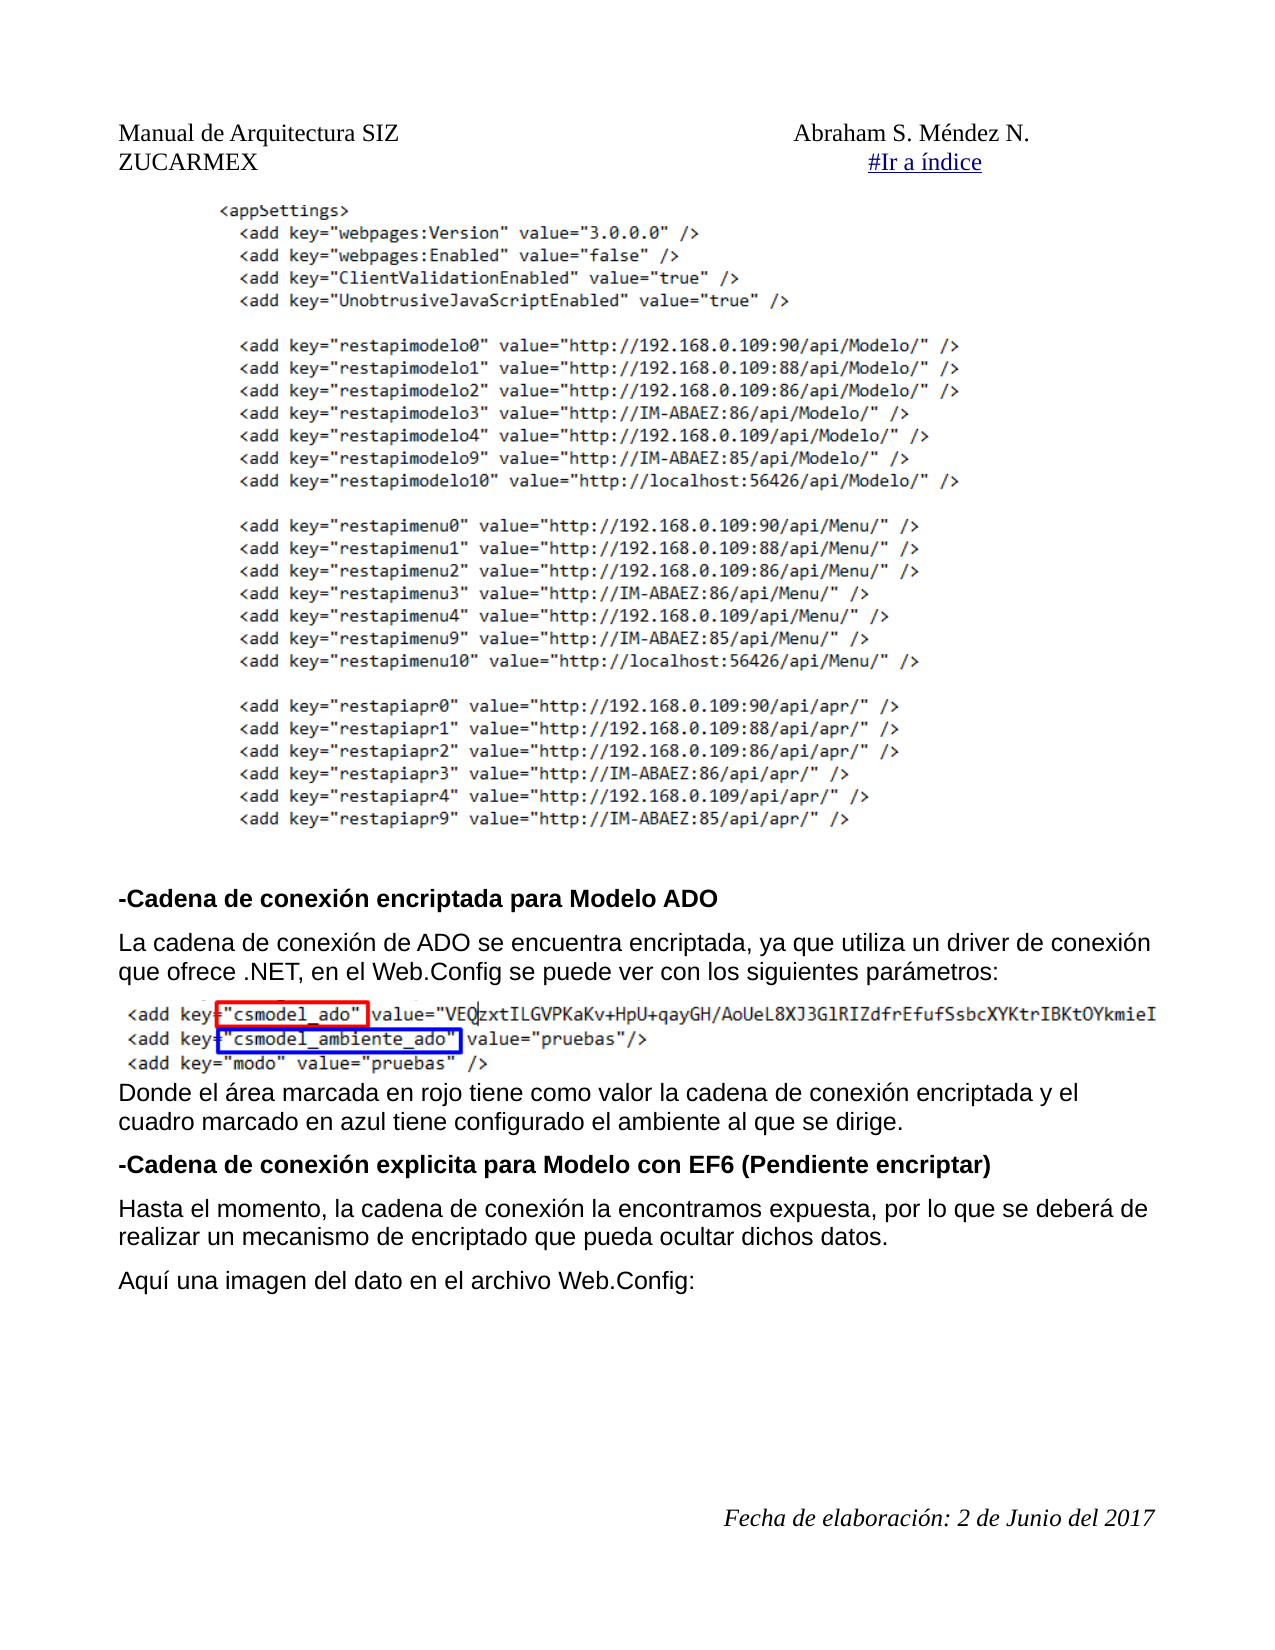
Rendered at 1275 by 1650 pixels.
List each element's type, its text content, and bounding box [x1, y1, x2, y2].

picture [118, 1000, 1157, 1079]
text La cadena de conexión de ADO se encuentra encriptada, ya que utiliza un driver de conexión que ofrece .NET, en el Web.Config se puede ver con los siguientes parámetros: [118, 928, 1157, 985]
text -Cadena de conexión explicita para Modelo con EF6 (Pendiente encriptar) [118, 1150, 1157, 1179]
picture [213, 205, 1062, 842]
text Aquí una imagen del dato en el archivo Web.Config: [118, 1266, 1157, 1294]
text Donde el área marcada en rojo tiene como valor la cadena de conexión encriptada y el cuadro marcado en azul tiene configurado el ambiente al que se dirige. [118, 1079, 1157, 1136]
text -Cadena de conexión encriptada para Modelo ADO [118, 884, 1157, 913]
text Hasta el momento, la cadena de conexión la encontramos expuesta, por lo que se deberá de realizar un mecanismo de encriptado que pueda ocultar dichos datos. [118, 1193, 1157, 1251]
